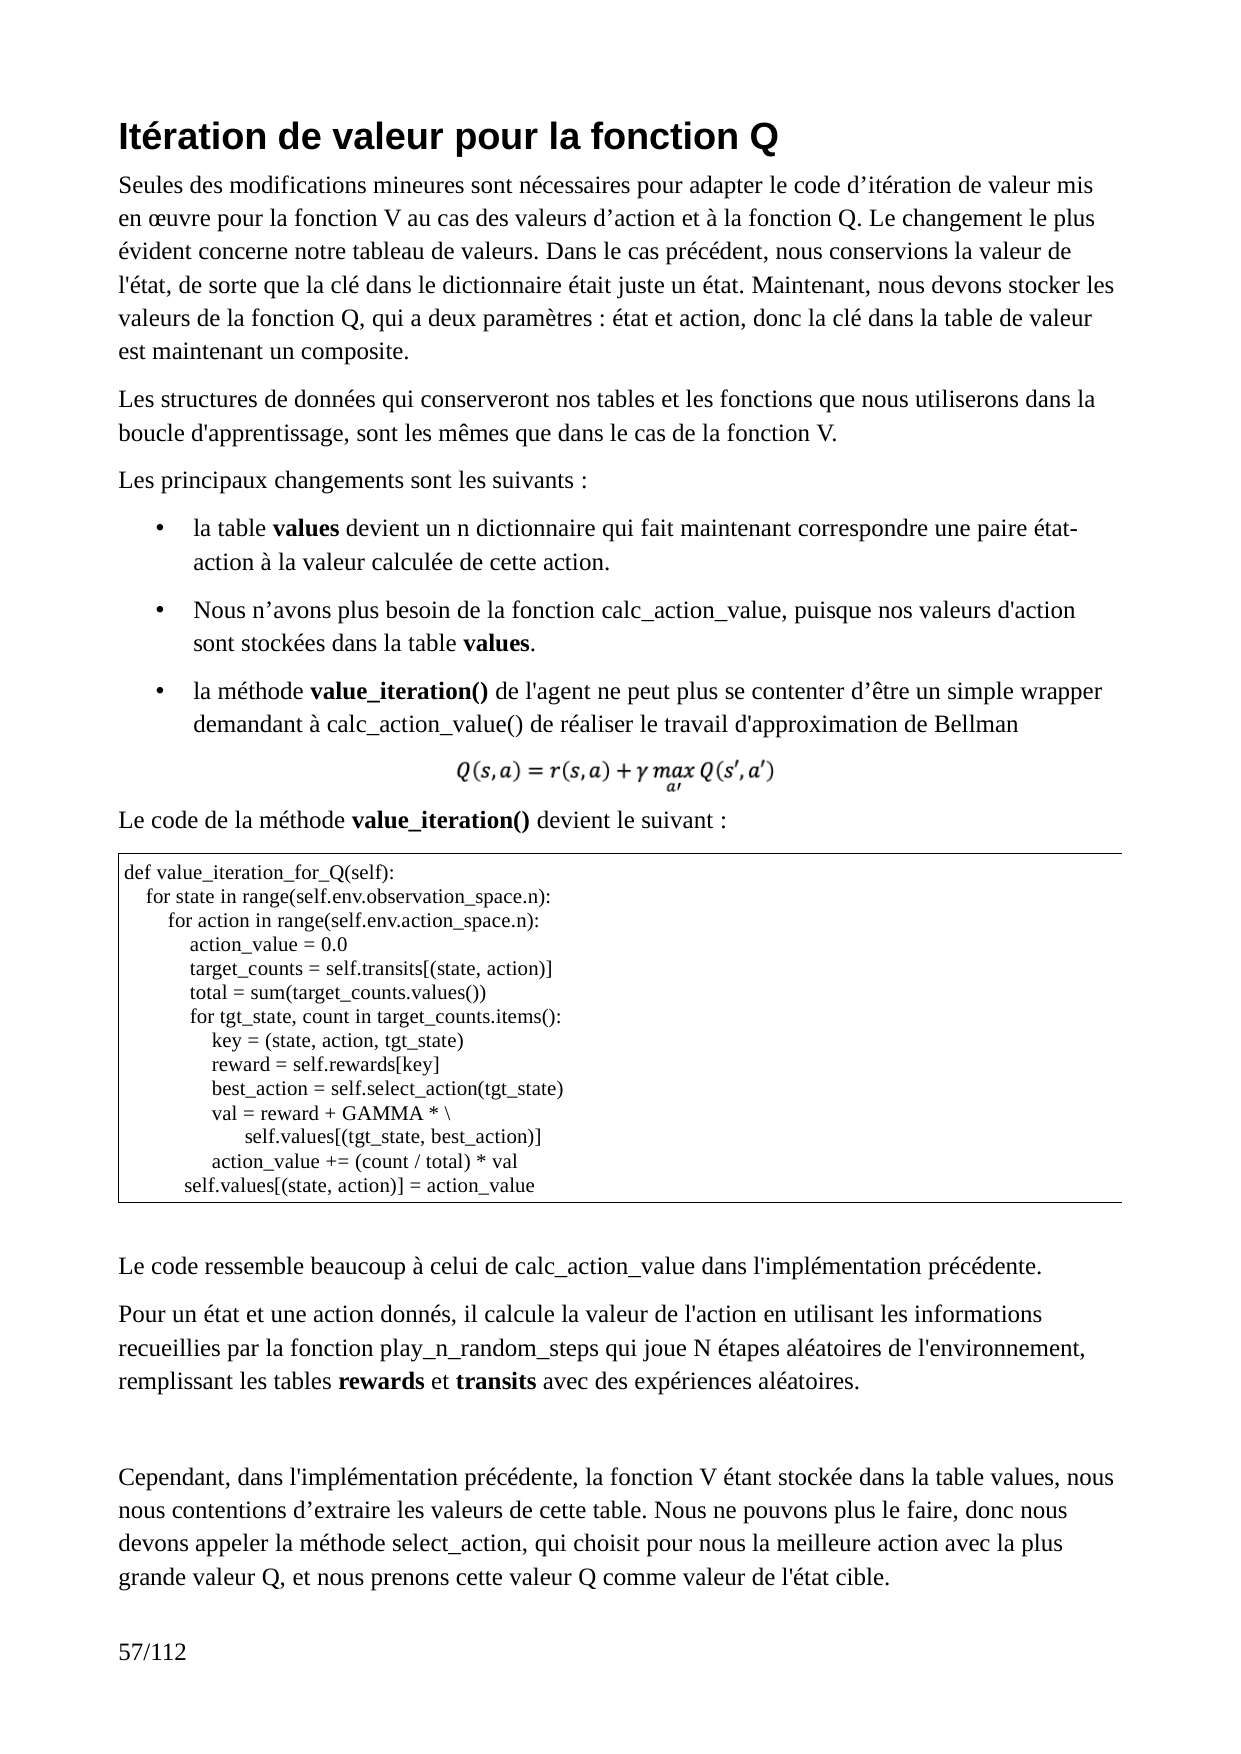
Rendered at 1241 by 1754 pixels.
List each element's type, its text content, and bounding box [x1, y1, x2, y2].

table_header def value_iteration_for_Q(self): for state in range(self.env.observation_space.n): for action in range(self.env.action_space.n): action_value = 0.0 target_counts = self.transits[(state, action)] total = sum(target_counts.values()) for tgt_state, count in target_counts.items(): key = (state, action, tgt_state) reward = self.rewards[key] best_action = self.select_action(tgt_state) val = reward + GAMMA * \ self.values[(tgt_state, best_action)] action_value += (count / total) * val self.values[(state, action)] = action_value [119, 854, 1122, 1202]
text Les structures de données qui conserveront nos tables et les fonctions que nous utiliserons dans la boucle d'apprentissage, sont les mêmes que dans le cas de la fonction V. [118, 384, 1122, 447]
text Seules des modifications mineures sont nécessaires pour adapter le code d’itération de valeur mis en œuvre pour la fonction V au cas des valeurs d’action et à la fonction Q. Le changement le plus évident concerne notre tableau de valeurs. Dans le cas précédent, nous conservions la valeur de l'état, de sorte que la clé dans le dictionnaire était juste un état. Maintenant, nous devons stocker les valeurs de la fonction Q, qui a deux paramètres : état et action, donc la clé dans la table de valeur est maintenant un composite. [118, 169, 1122, 365]
picture [443, 757, 797, 798]
text Pour un état et une action donnés, il calcule la valeur de l'action en utilisant les informations recueillies par la fonction play_n_random_steps qui joue N étapes aléatoires de l'environnement, remplissant les tables rewards et transits avec des expériences aléatoires. [118, 1299, 1122, 1395]
text Cependant, dans l'implémentation précédente, la fonction V étant stockée dans la table values, nous nous contentions d’extraire les valeurs de cette table. Nous ne pouvons plus le faire, donc nous devons appeler la méthode select_action, qui choisit pour nous la meilleure action avec la plus grande valeur Q, et nous prenons cette valeur Q comme valeur de l'état cible. [118, 1462, 1122, 1591]
list la méthode value_iteration() de l'agent ne peut plus se contenter d’être un simple wrapper demandant à calc_action_value() de réaliser le travail d'approximation de Bellman [156, 676, 1122, 738]
list la table values devient un n dictionnaire qui fait maintenant correspondre une paire état-action à la valeur calculée de cette action. [156, 513, 1122, 576]
text Le code de la méthode value_iteration() devient le suivant : [118, 805, 1122, 834]
list Nous n’avons plus besoin de la fonction calc_action_value, puisque nos valeurs d'action sont stockées dans la table values. [156, 594, 1122, 657]
subtitle Itération de valeur pour la fonction Q [118, 113, 1122, 157]
text Le code ressemble beaucoup à celui de calc_action_value dans l'implémentation précédente. [118, 1251, 1122, 1280]
text Les principaux changements sont les suivants : [118, 465, 1122, 494]
